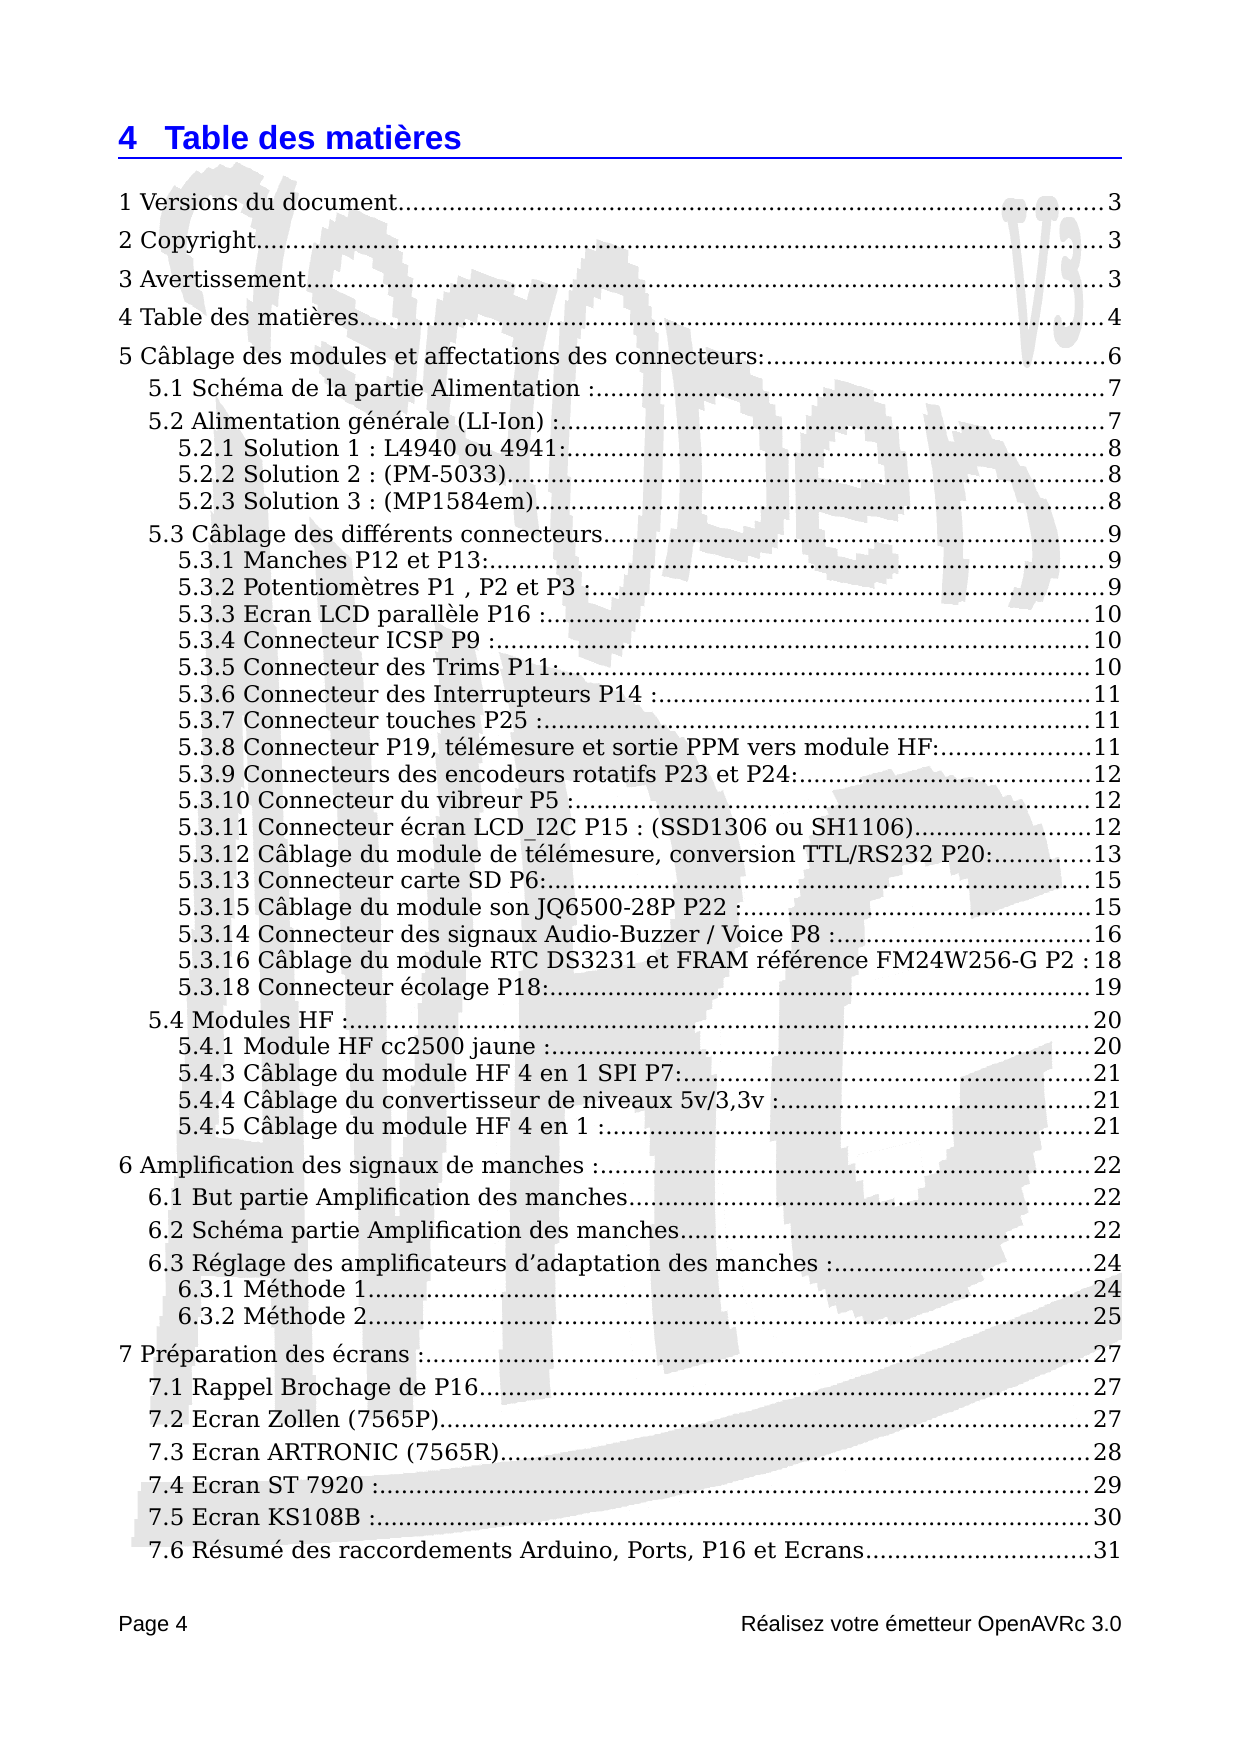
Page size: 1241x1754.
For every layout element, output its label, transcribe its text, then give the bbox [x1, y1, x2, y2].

text 5.3.5 Connecteur des Trims P11: 10 [177, 654, 1122, 681]
text 5.3.1 Manches P12 et P13: 9 [177, 547, 1122, 574]
text 5.4.4 Câblage du convertisseur de niveaux 5v/3,3v : 21 [177, 1087, 1122, 1113]
subtitle 4 Table des matières [118, 118, 1122, 157]
text 7 Préparation des écrans : 27 [118, 1341, 1122, 1368]
text 6.1 But partie Amplification des manches 22 [148, 1184, 1122, 1211]
text 7.6 Résumé des raccordements Arduino, Ports, P16 et Ecrans 31 [148, 1537, 1122, 1564]
text 5.3.3 Ecran LCD parallèle P16 : 10 [177, 601, 1122, 627]
text 5.3.6 Connecteur des Interrupteurs P14 : 11 [177, 681, 1122, 707]
text 5.4 Modules HF : 20 [148, 1007, 1122, 1033]
text 3 Avertissement 3 [118, 266, 1122, 293]
text 5.4.3 Câblage du module HF 4 en 1 SPI P7: 21 [177, 1060, 1122, 1087]
text 6.3.2 Méthode 2 25 [177, 1303, 1122, 1330]
text 5.2.2 Solution 2 : (PM-5033) 8 [177, 462, 1122, 488]
text 7.1 Rappel Brochage de P16 27 [148, 1374, 1122, 1401]
text 5.3.2 Potentiomètres P1 , P2 et P3 : 9 [177, 574, 1122, 601]
text 5.2.3 Solution 3 : (MP1584em) 8 [177, 488, 1122, 515]
text 5.3.12 Câblage du module de télémesure, conversion TTL/RS232 P20: 13 [177, 841, 1122, 867]
text 6 Amplification des signaux de manches : 22 [118, 1152, 1122, 1178]
text 5.3.9 Connecteurs des encodeurs rotatifs P23 et P24: 12 [177, 761, 1122, 787]
text 5.4.1 Module HF cc2500 jaune : 20 [177, 1033, 1122, 1060]
text 6.3.1 Méthode 1 24 [177, 1276, 1122, 1303]
text 7.5 Ecran KS108B : 30 [148, 1504, 1122, 1531]
text 5.3 Câblage des différents connecteurs 9 [148, 521, 1122, 547]
text 7.4 Ecran ST 7920 : 29 [148, 1472, 1122, 1498]
text 7.3 Ecran ARTRONIC (7565R) 28 [148, 1439, 1122, 1466]
text 5 Câblage des modules et affectations des connecteurs: 6 [118, 343, 1122, 370]
text 7.2 Ecran Zollen (7565P) 27 [148, 1407, 1122, 1433]
text 4 Table des matières 4 [118, 304, 1122, 331]
text 5.2.1 Solution 1 : L4940 ou 4941: 8 [177, 435, 1122, 462]
text 5.2 Alimentation générale (LI-Ion) : 7 [148, 408, 1122, 435]
text 5.4.5 Câblage du module HF 4 en 1 : 21 [177, 1113, 1122, 1140]
text 5.3.11 Connecteur écran LCD_I2C P15 : (SSD1306 ou SH1106) 12 [177, 814, 1122, 841]
text 5.3.8 Connecteur P19, télémesure et sortie PPM vers module HF: 11 [177, 734, 1122, 761]
text 5.3.15 Câblage du module son JQ6500-28P P22 : 15 [177, 894, 1122, 921]
text 2 Copyright 3 [118, 228, 1122, 254]
text 5.3.4 Connecteur ICSP P9 : 10 [177, 627, 1122, 654]
text 5.3.16 Câblage du module RTC DS3231 et FRAM référence FM24W256-G P2 : 18 [177, 947, 1122, 974]
text 5.3.13 Connecteur carte SD P6: 15 [177, 867, 1122, 894]
text 5.3.7 Connecteur touches P25 : 11 [177, 707, 1122, 734]
text 6.3 Réglage des amplificateurs d’adaptation des manches : 24 [148, 1250, 1122, 1276]
text 5.1 Schéma de la partie Alimentation : 7 [148, 376, 1122, 402]
text 5.3.18 Connecteur écolage P18: 19 [177, 974, 1122, 1001]
text 5.3.14 Connecteur des signaux Audio-Buzzer / Voice P8 : 16 [177, 921, 1122, 947]
text 5.3.10 Connecteur du vibreur P5 : 12 [177, 787, 1122, 814]
text 1 Versions du document 3 [118, 189, 1122, 216]
text 6.2 Schéma partie Amplification des manches 22 [148, 1217, 1122, 1244]
